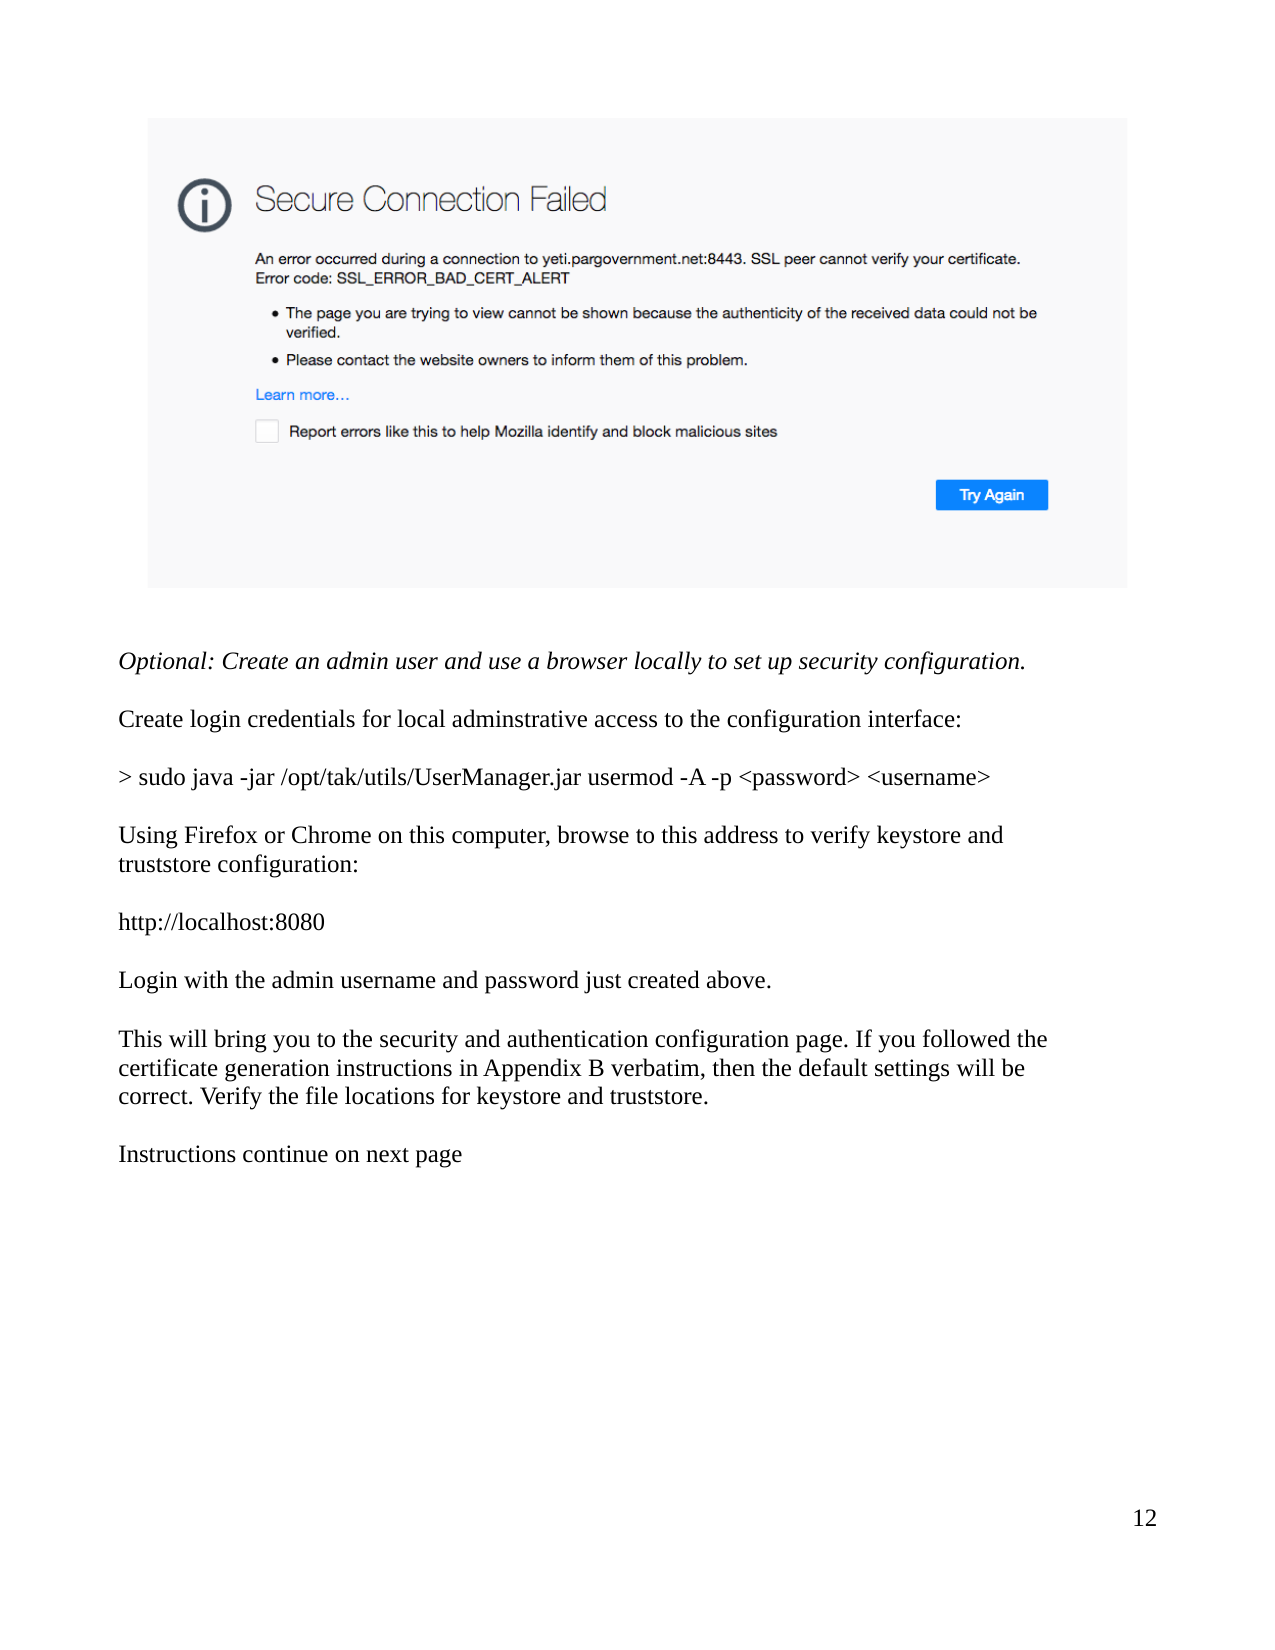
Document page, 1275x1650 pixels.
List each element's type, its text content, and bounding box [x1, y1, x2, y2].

text > sudo java -jar /opt/tak/utils/UserManager.jar usermod -A -p <password> <username> [118, 762, 1098, 791]
text Login with the admin username and password just created above. [118, 966, 1098, 994]
text http://localhost:8080 [118, 907, 1098, 936]
text Instructions continue on next page [118, 1139, 1098, 1168]
text Create login credentials for local adminstrative access to the configuration interface: [118, 704, 1098, 733]
text This will bring you to the security and authentication configuration page. If you followed the certificate generation instructions in Appendix B verbatim, then the default settings will be correct. Verify the file locations for keystore and truststore. [118, 1024, 1098, 1110]
text Optional: Create an admin user and use a browser locally to set up security configuration. [118, 646, 1098, 674]
text Using Firefox or Chrome on this computer, browse to this address to verify keystore and truststore configuration: [118, 820, 1098, 878]
picture [147, 118, 1128, 588]
